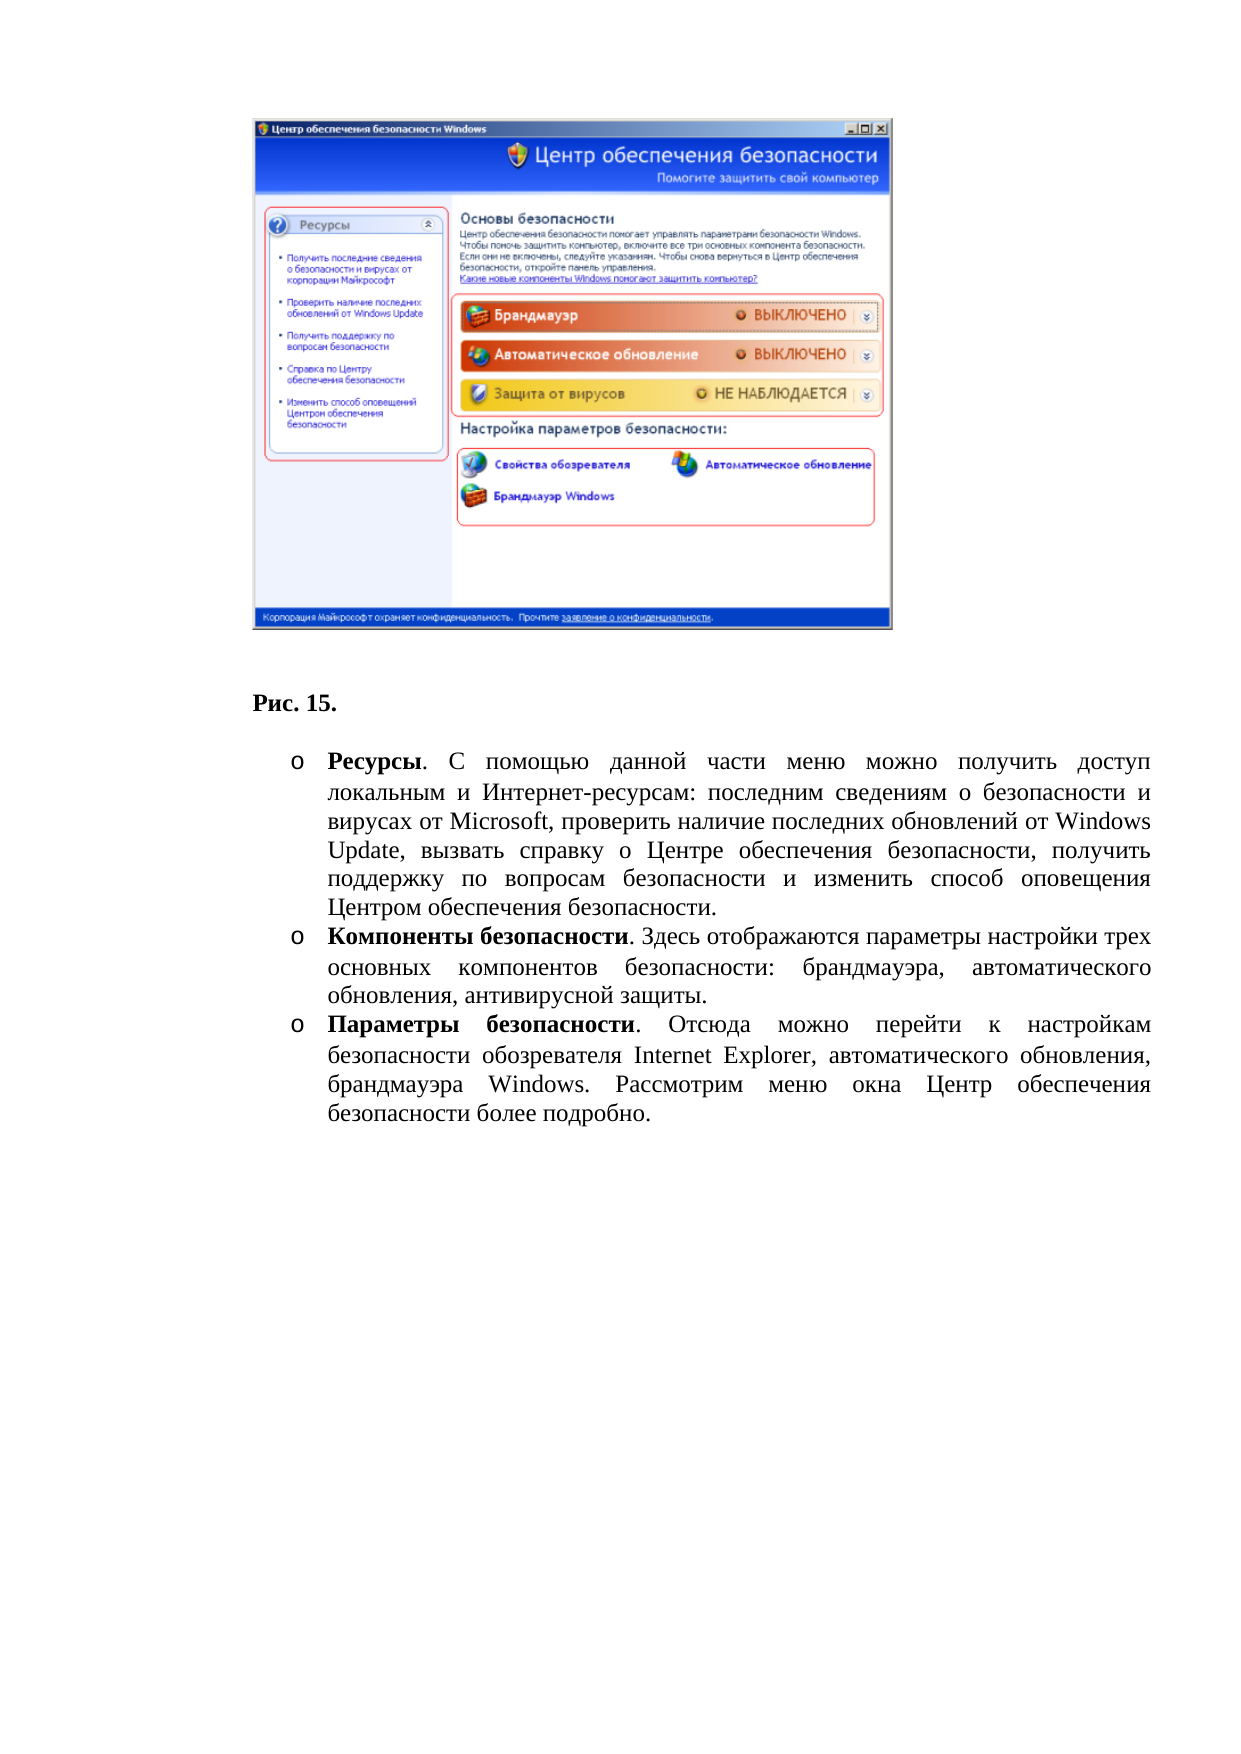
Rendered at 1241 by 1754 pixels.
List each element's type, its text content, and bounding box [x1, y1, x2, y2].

picture [252, 118, 893, 630]
text Рис. 15. [252, 660, 1152, 717]
list Компоненты безопасности. Здесь отображаются параметры настройки трех основных компонентов безопасности: брандмауэра, автоматического обновления, антивирусной защиты. [290, 921, 1152, 1009]
list Параметры безопасности. Отсюда можно перейти к настройкам безопасности обозревателя Internet Explorer, автоматического обновления, брандмауэра Windows. Рассмотрим меню окна Центр обеспечения безопасности более подробно. [290, 1009, 1152, 1126]
list Ресурсы. С помощью данной части меню можно получить доступ локальным и Интернет-ресурсам: последним сведениям о безопасности и вирусах от Microsoft, проверить наличие последних обновлений от Windows Update, вызвать справку о Центре обеспечения безопасности, получить поддержку по вопросам безопасности и изменить способ оповещения Центром обеспечения безопасности. [290, 746, 1152, 921]
